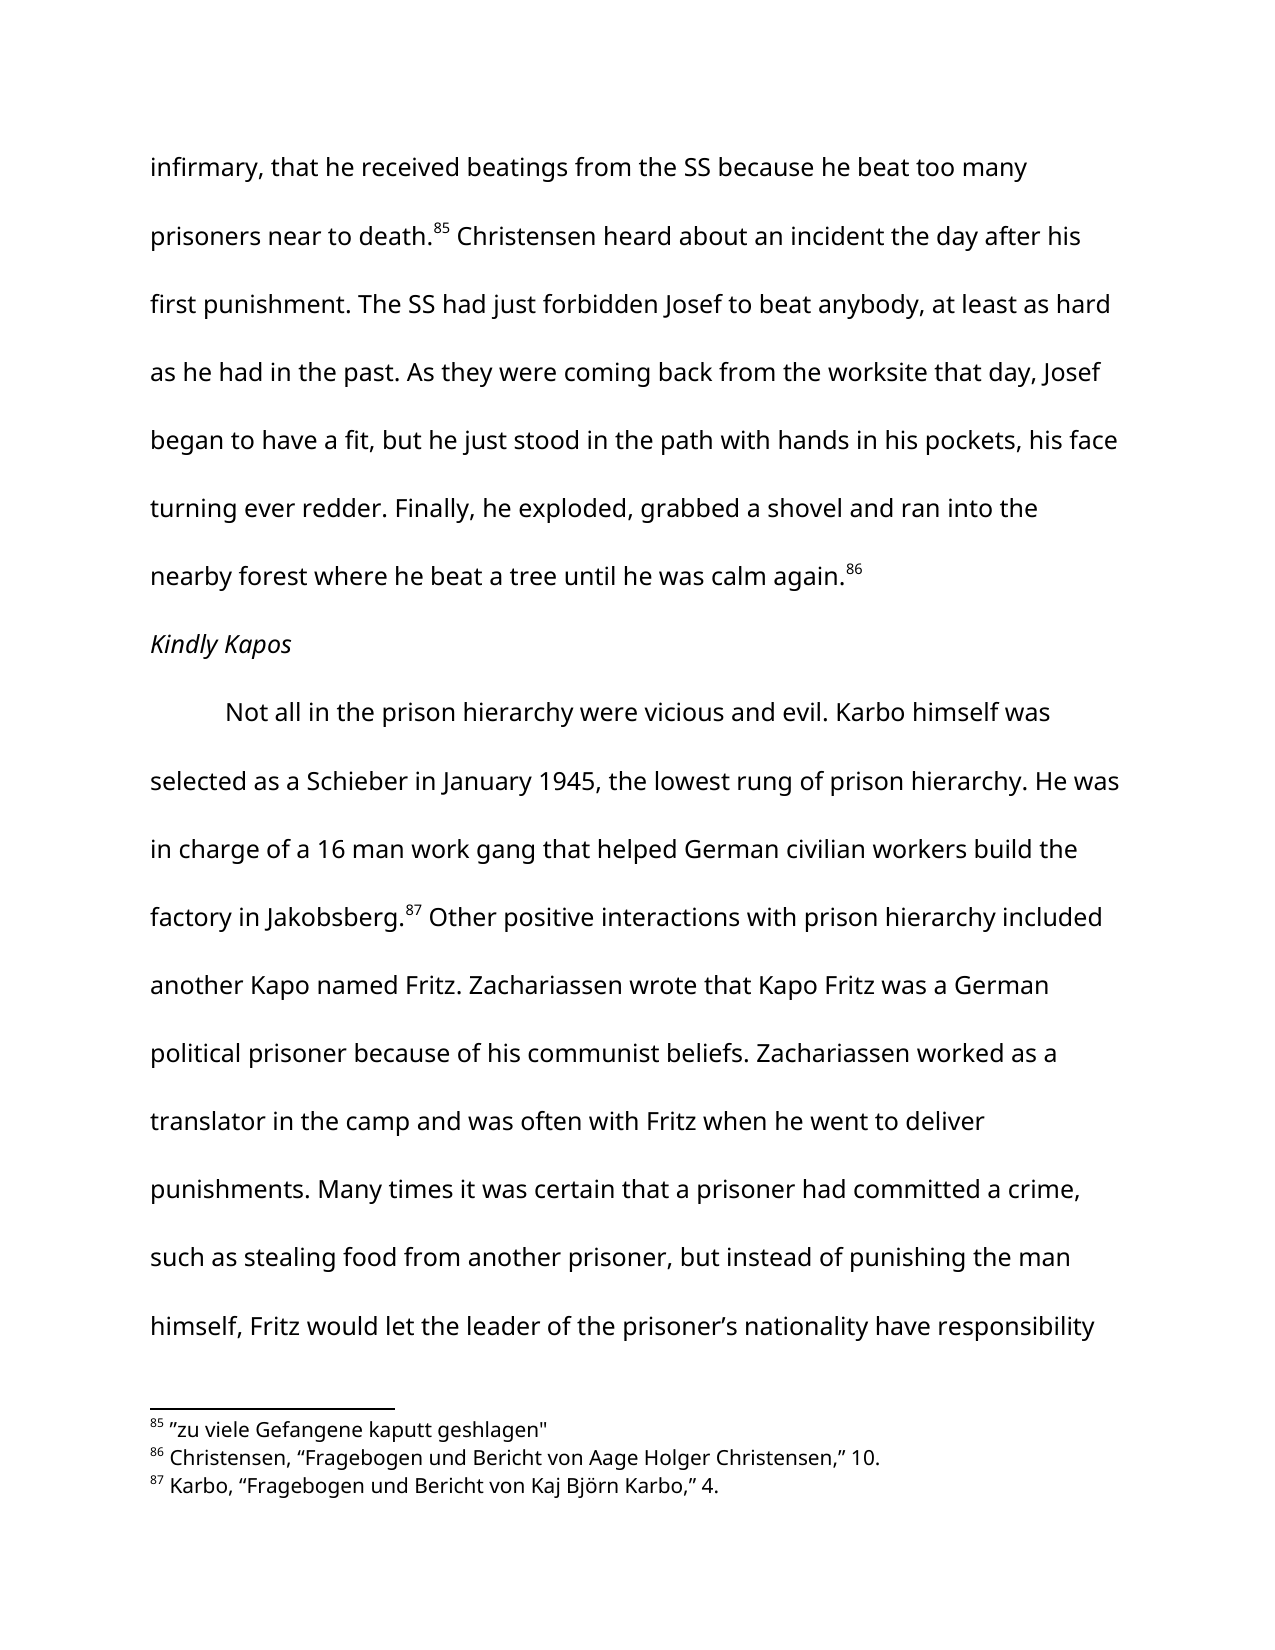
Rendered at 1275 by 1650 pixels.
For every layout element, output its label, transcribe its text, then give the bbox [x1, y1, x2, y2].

text infirmary, that he received beatings from the SS because he beat too many prisoners near to death. Christensen heard about an incident the day after his first punishment. The SS had just forbidden Josef to beat anybody, at least as hard as he had in the past. As they were coming back from the worksite that day, Josef began to have a fit, but he just stood in the path with hands in his pockets, his face turning ever redder. Finally, he exploded, grabbed a shovel and ran into the nearby forest where he beat a tree until he was calm again. [150, 150, 1125, 593]
text Christensen, “Fragebogen und Bericht von Aage Holger Christensen,” 10. [150, 1443, 1125, 1472]
text ”zu viele Gefangene kaputt geshlagen" [150, 1415, 1125, 1443]
text Kindly Kapos [150, 627, 1125, 661]
text Not all in the prison hierarchy were vicious and evil. Karbo himself was selected as a Schieber in January 1945, the lowest rung of prison hierarchy. He was in charge of a 16 man work gang that helped German civilian workers build the factory in Jakobsberg. Other positive interactions with prison hierarchy included another Kapo named Fritz. Zachariassen wrote that Kapo Fritz was a German political prisoner because of his communist beliefs. Zachariassen worked as a translator in the camp and was often with Fritz when he went to deliver punishments. Many times it was certain that a prisoner had committed a crime, such as stealing food from another prisoner, but instead of punishing the man himself, Fritz would let the leader of the prisoner’s nationality have responsibility [150, 695, 1125, 1342]
text Karbo, “Fragebogen und Bericht von Kaj Björn Karbo,” 4. [150, 1472, 1125, 1500]
